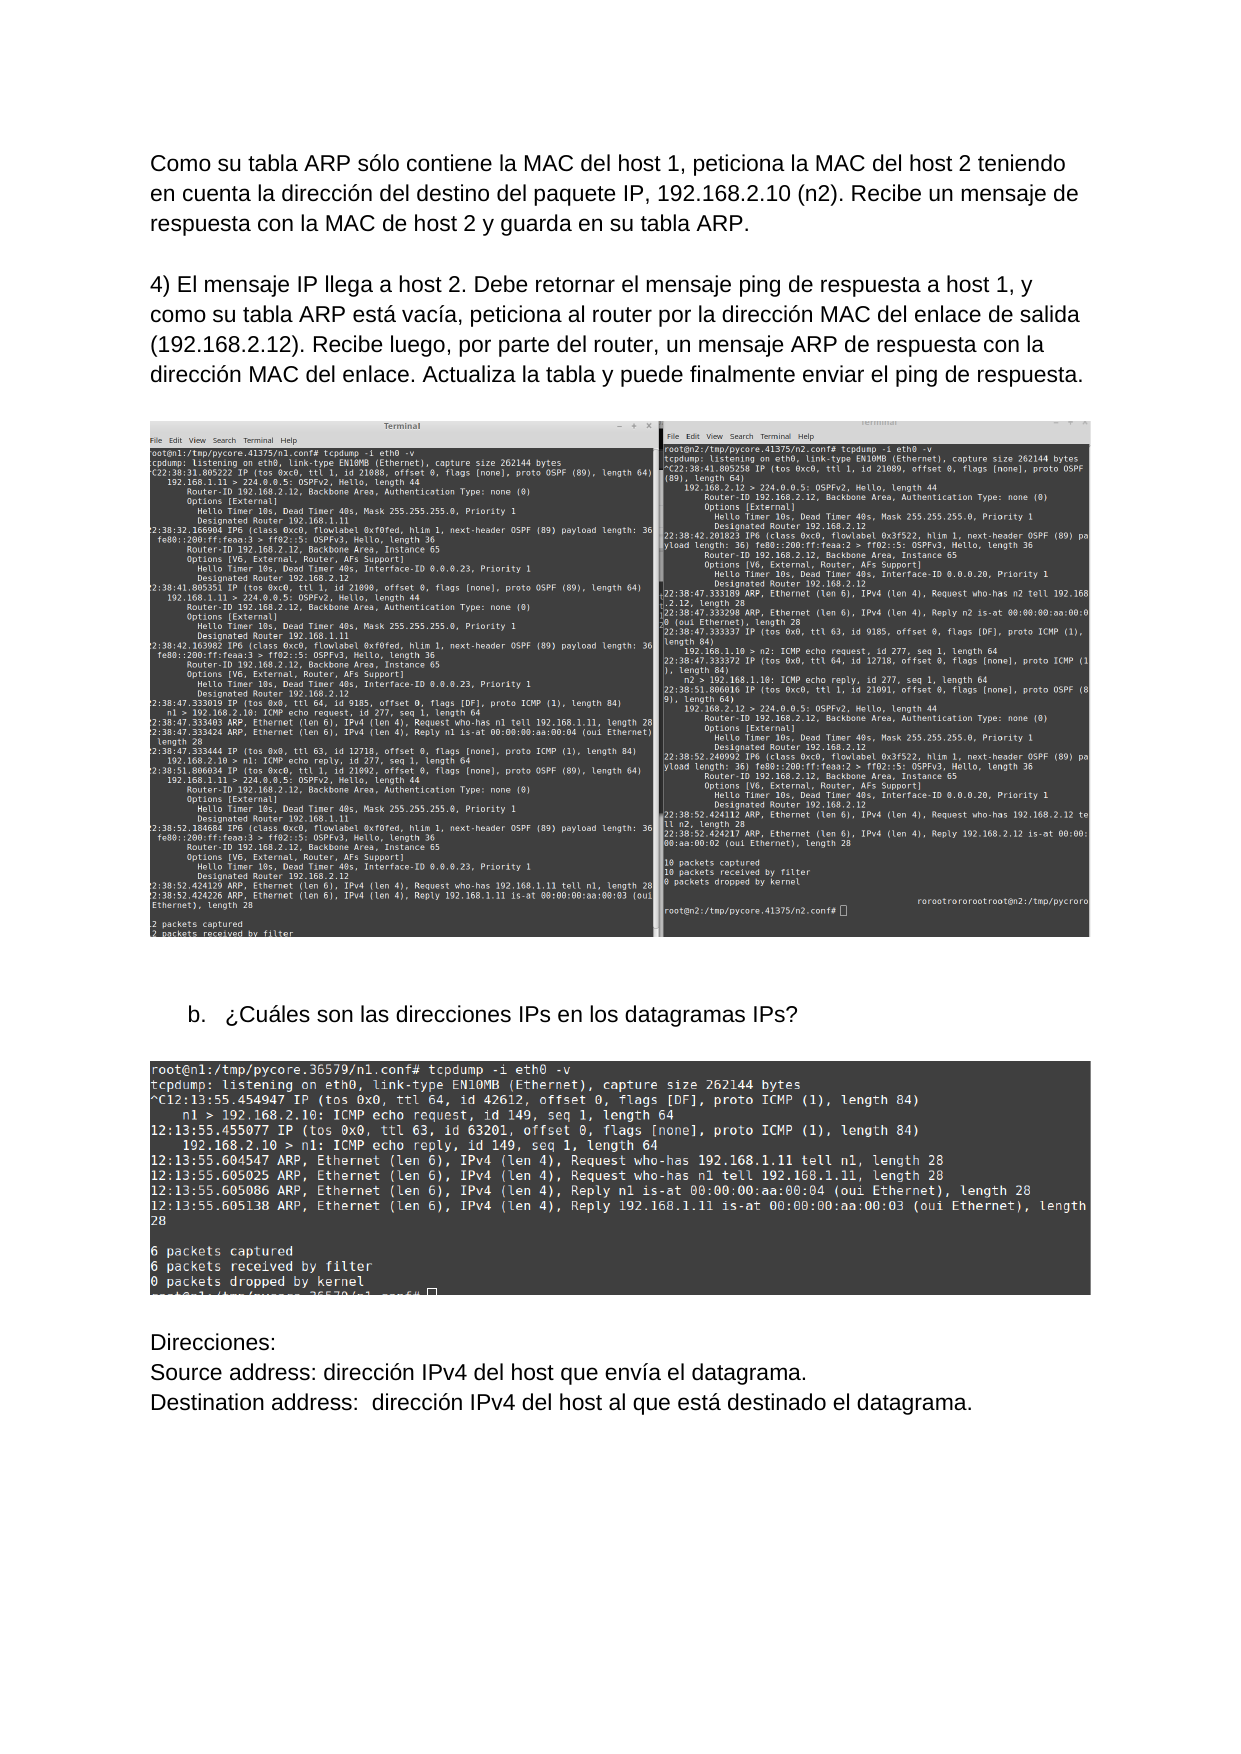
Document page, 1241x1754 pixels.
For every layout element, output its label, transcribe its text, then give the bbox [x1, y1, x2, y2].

list ¿Cuáles son las direcciones IPs en los datagramas IPs? [187, 1001, 1090, 1027]
picture [150, 421, 1091, 937]
picture [150, 1061, 1091, 1295]
text Como su tabla ARP sólo contiene la MAC del host 1, peticiona la MAC del host 2 teniendo en cuenta la dirección del destino del paquete IP, 192.168.2.10 (n2). Recibe un mensaje de respuesta con la MAC de host 2 y guarda en su tabla ARP. [150, 150, 1090, 237]
text Destination address: dirección IPv4 del host al que está destinado el datagrama. [150, 1389, 1090, 1415]
text Direcciones: [150, 1328, 1090, 1355]
text Source address: dirección IPv4 del host que envía el datagrama. [150, 1359, 1090, 1385]
text 4) El mensaje IP llega a host 2. Debe retornar el mensaje ping de respuesta a host 1, y como su tabla ARP está vacía, peticiona al router por la dirección MAC del enlace de salida (192.168.2.12). Recibe luego, por parte del router, un mensaje ARP de respuesta con la dirección MAC del enlace. Actualiza la tabla y puede finalmente enviar el ping de respuesta. [150, 271, 1090, 388]
